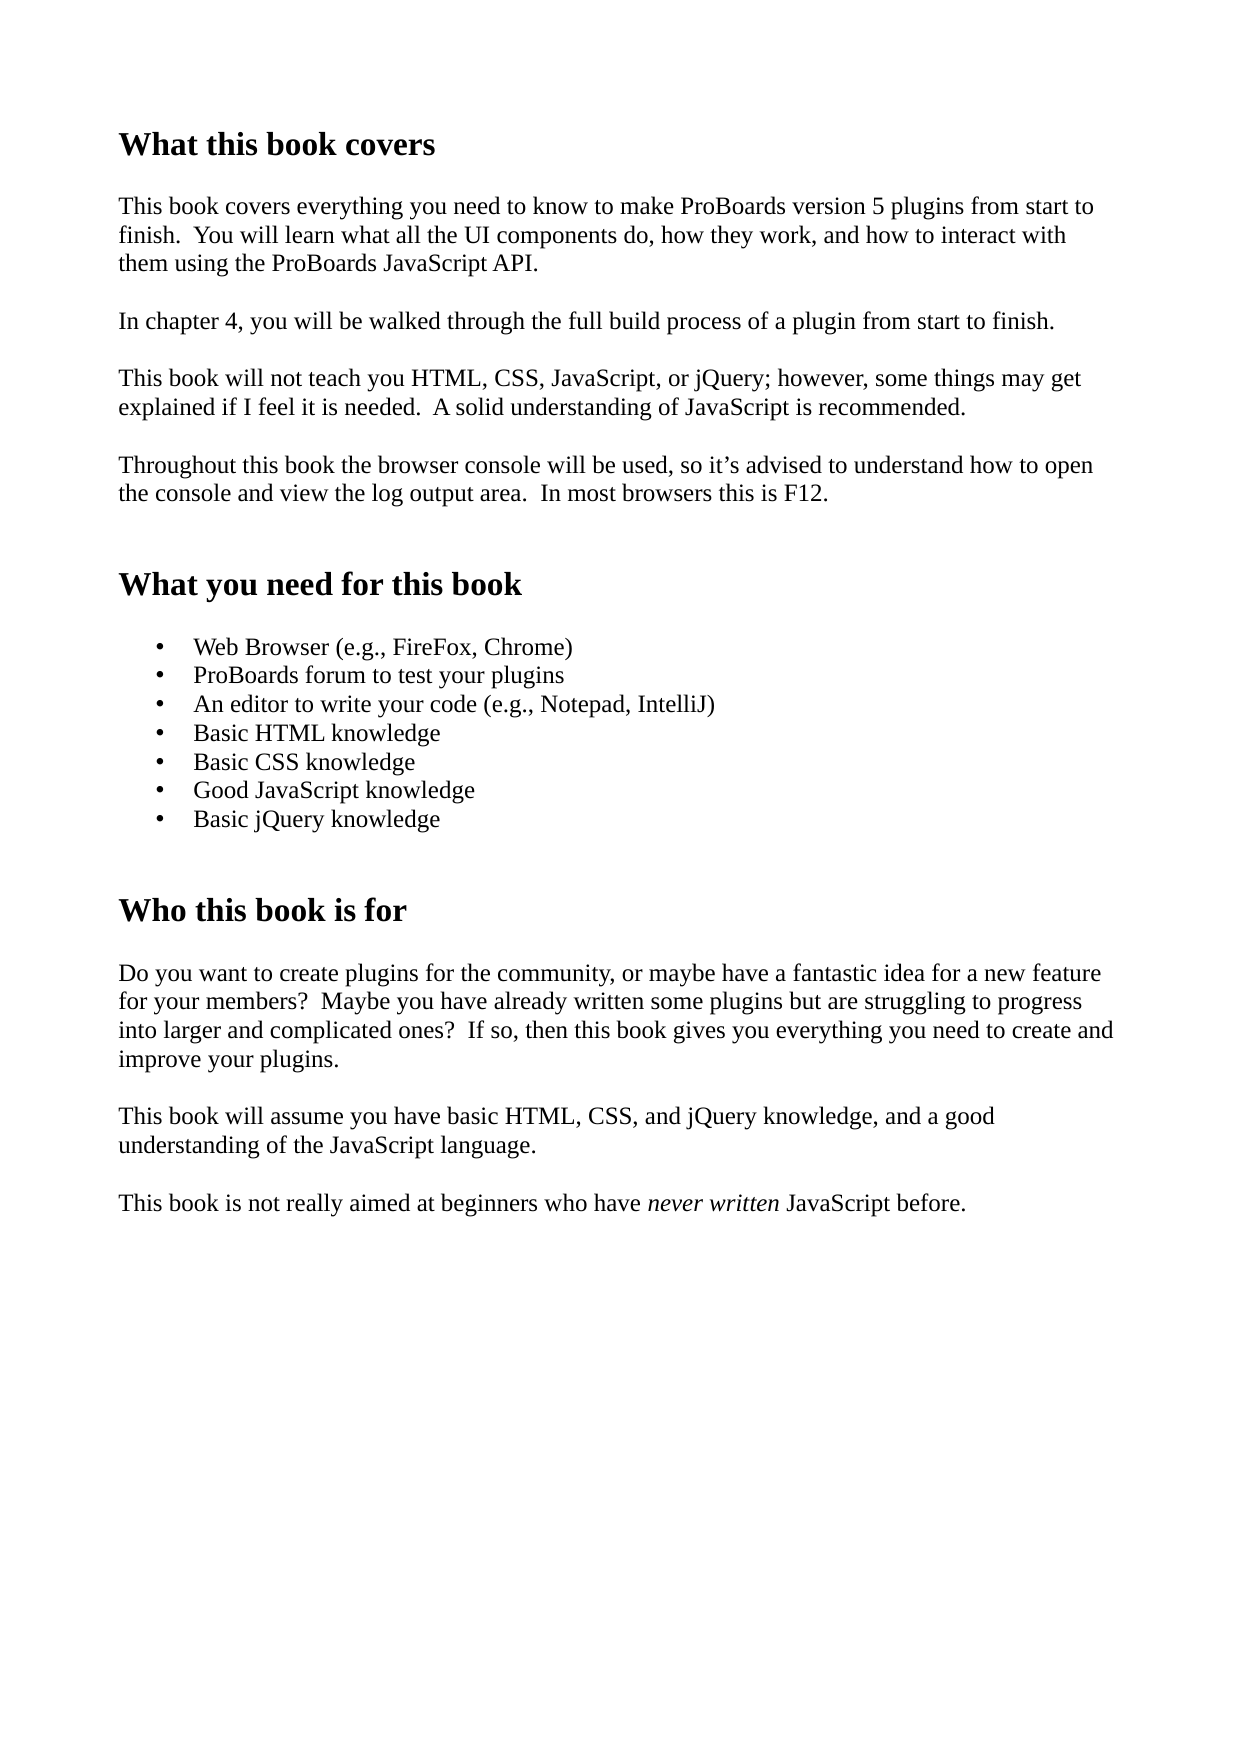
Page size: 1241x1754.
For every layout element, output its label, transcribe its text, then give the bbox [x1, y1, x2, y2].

text Who this book is for [118, 891, 1122, 929]
text Do you want to create plugins for the community, or maybe have a fantastic idea for a new feature for your members? Maybe you have already written some plugins but are struggling to progress into larger and complicated ones? If so, then this book gives you everything you need to create and improve your plugins. [118, 958, 1122, 1073]
list Good JavaScript knowledge [156, 776, 1122, 804]
list Basic CSS knowledge [156, 747, 1122, 776]
text Throughout this book the browser console will be used, so it’s advised to understand how to open the console and view the log output area. In most browsers this is F12. [118, 450, 1122, 507]
text This book is not really aimed at beginners who have never written JavaScript before. [118, 1188, 1122, 1216]
text This book will not teach you HTML, CSS, JavaScript, or jQuery; however, some things may get explained if I feel it is needed. A solid understanding of JavaScript is recommended. [118, 363, 1122, 421]
list ProBoards forum to test your plugins [156, 661, 1122, 689]
text What you need for this book [118, 565, 1122, 603]
list Basic HTML knowledge [156, 718, 1122, 747]
text What this book covers [118, 124, 1122, 162]
text In chapter 4, you will be walked through the full build process of a plugin from start to finish. [118, 306, 1122, 335]
list An editor to write your code (e.g., Notepad, IntelliJ) [156, 689, 1122, 718]
text This book covers everything you need to know to make ProBoards version 5 plugins from start to finish. You will learn what all the UI components do, how they work, and how to interact with them using the ProBoards JavaScript API. [118, 191, 1122, 277]
text This book will assume you have basic HTML, CSS, and jQuery knowledge, and a good understanding of the JavaScript language. [118, 1101, 1122, 1159]
list Basic jQuery knowledge [156, 804, 1122, 833]
list Web Browser (e.g., FireFox, Chrome) [156, 632, 1122, 661]
